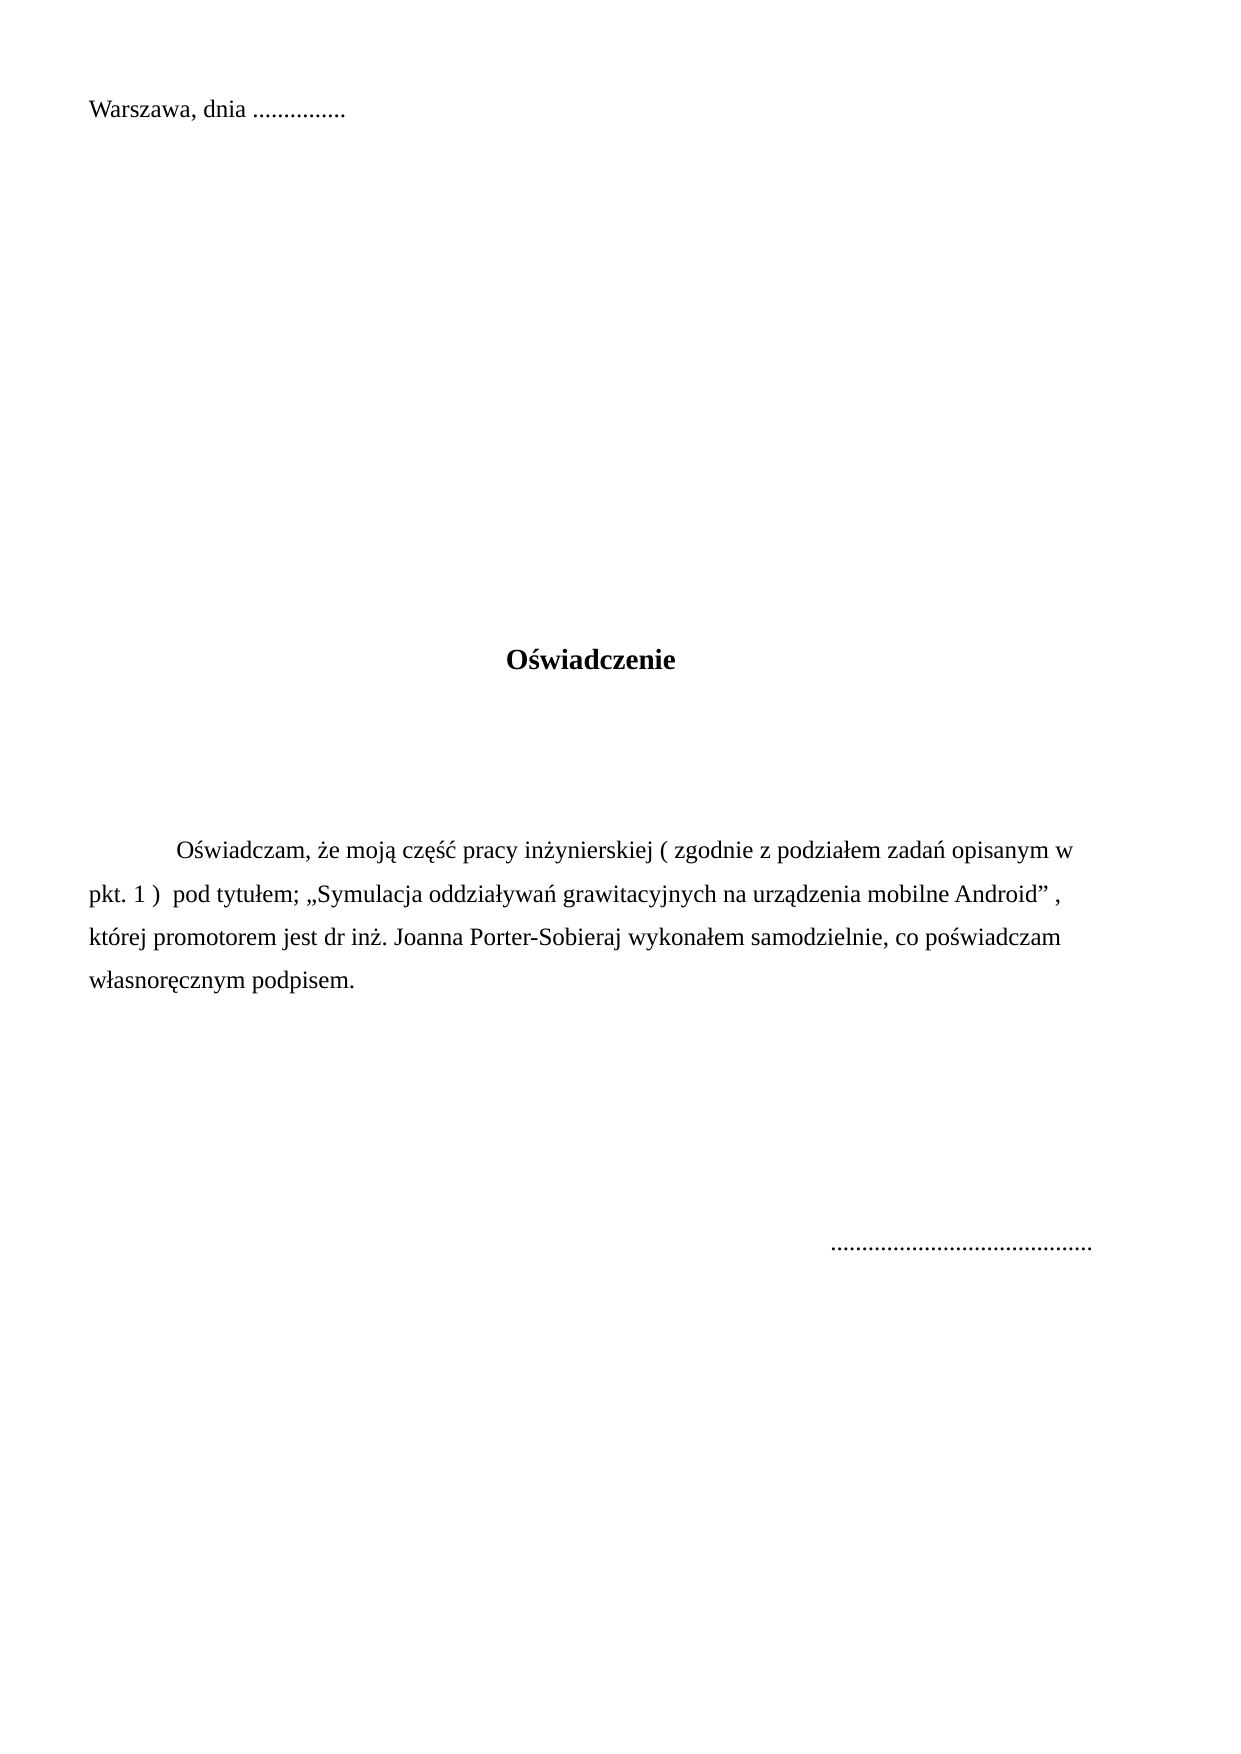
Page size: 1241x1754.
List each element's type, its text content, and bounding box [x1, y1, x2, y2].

text Warszawa, dnia ............... [88, 94, 1093, 123]
text Oświadczam, że moją część pracy inżynierskiej ( zgodnie z podziałem zadań opisanym w pkt. 1 ) pod tytułem; „Symulacja oddziaływań grawitacyjnych na urządzenia mobilne Android” , której promotorem jest dr inż. Joanna Porter-Sobieraj wykonałem samodzielnie, co poświadczam własnoręcznym podpisem. [88, 831, 1093, 994]
text Oświadczenie [88, 642, 1093, 675]
text .......................................... [88, 1227, 1093, 1255]
